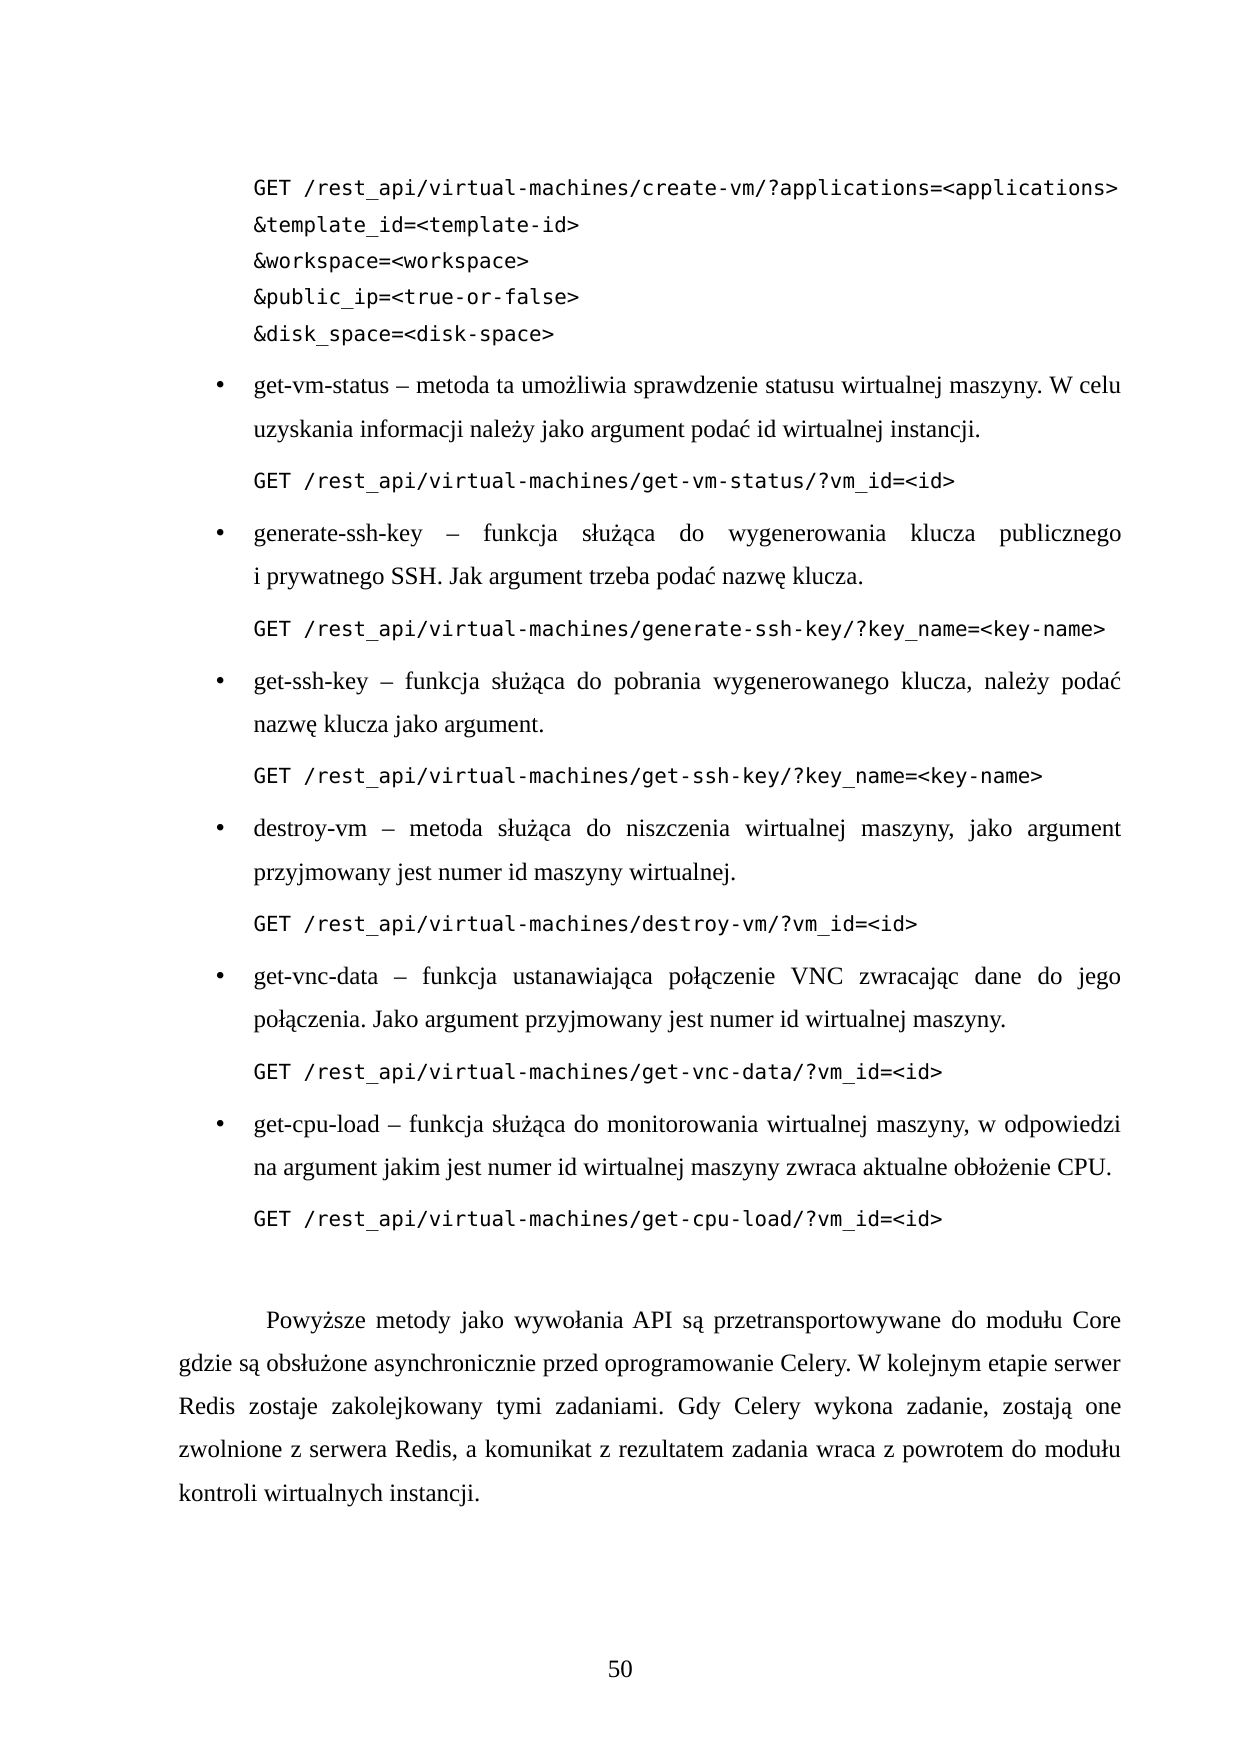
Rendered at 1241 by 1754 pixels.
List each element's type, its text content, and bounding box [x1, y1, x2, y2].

list get-cpu-load – funkcja służąca do monitorowania wirtualnej maszyny, w odpowiedzi na argument jakim jest numer id wirtualnej maszyny zwraca aktualne obłożenie CPU. [216, 1109, 1122, 1181]
list get-vm-status – metoda ta umożliwia sprawdzenie statusu wirtualnej maszyny. W celu uzyskania informacji należy jako argument podać id wirtualnej instancji. [216, 371, 1122, 442]
list GET /rest_api/virtual-machines/create-vm/?applications=<applications> &template_id=<template-id> &workspace=<workspace> &public_ip=<true-or-false> &disk_space=<disk-space> [216, 176, 1122, 346]
list GET /rest_api/virtual-machines/destroy-vm/?vm_id=<id> [216, 912, 1122, 936]
list GET /rest_api/virtual-machines/get-ssh-key/?key_name=<key-name> [216, 764, 1122, 789]
list destroy-vm – metoda służąca do niszczenia wirtualnej maszyny, jako argument przyjmowany jest numer id maszyny wirtualnej. [216, 813, 1122, 885]
list GET /rest_api/virtual-machines/get-vnc-data/?vm_id=<id> [216, 1060, 1122, 1084]
list GET /rest_api/virtual-machines/get-vm-status/?vm_id=<id> [216, 469, 1122, 494]
list get-ssh-key – funkcja służąca do pobrania wygenerowanego klucza, należy podać nazwę klucza jako argument. [216, 666, 1122, 738]
text Powyższe metody jako wywołania API są przetransportowywane do modułu Core gdzie są obsłużone asynchronicznie przed oprogramowanie Celery. W kolejnym etapie serwer Redis zostaje zakolejkowany tymi zadaniami. Gdy Celery wykona zadanie, zostają one zwolnione z serwera Redis, a komunikat z rezultatem zadania wraca z powrotem do modułu kontroli wirtualnych instancji. [178, 1305, 1122, 1506]
list GET /rest_api/virtual-machines/get-cpu-load/?vm_id=<id> [216, 1207, 1122, 1232]
list GET /rest_api/virtual-machines/generate-ssh-key/?key_name=<key-name> [216, 617, 1122, 641]
list get-vnc-data – funkcja ustanawiająca połączenie VNC zwracając dane do jego połączenia. Jako argument przyjmowany jest numer id wirtualnej maszyny. [216, 961, 1122, 1033]
list generate-ssh-key – funkcja służąca do wygenerowania klucza publicznego i prywatnego SSH. Jak argument trzeba podać nazwę klucza. [216, 518, 1122, 590]
